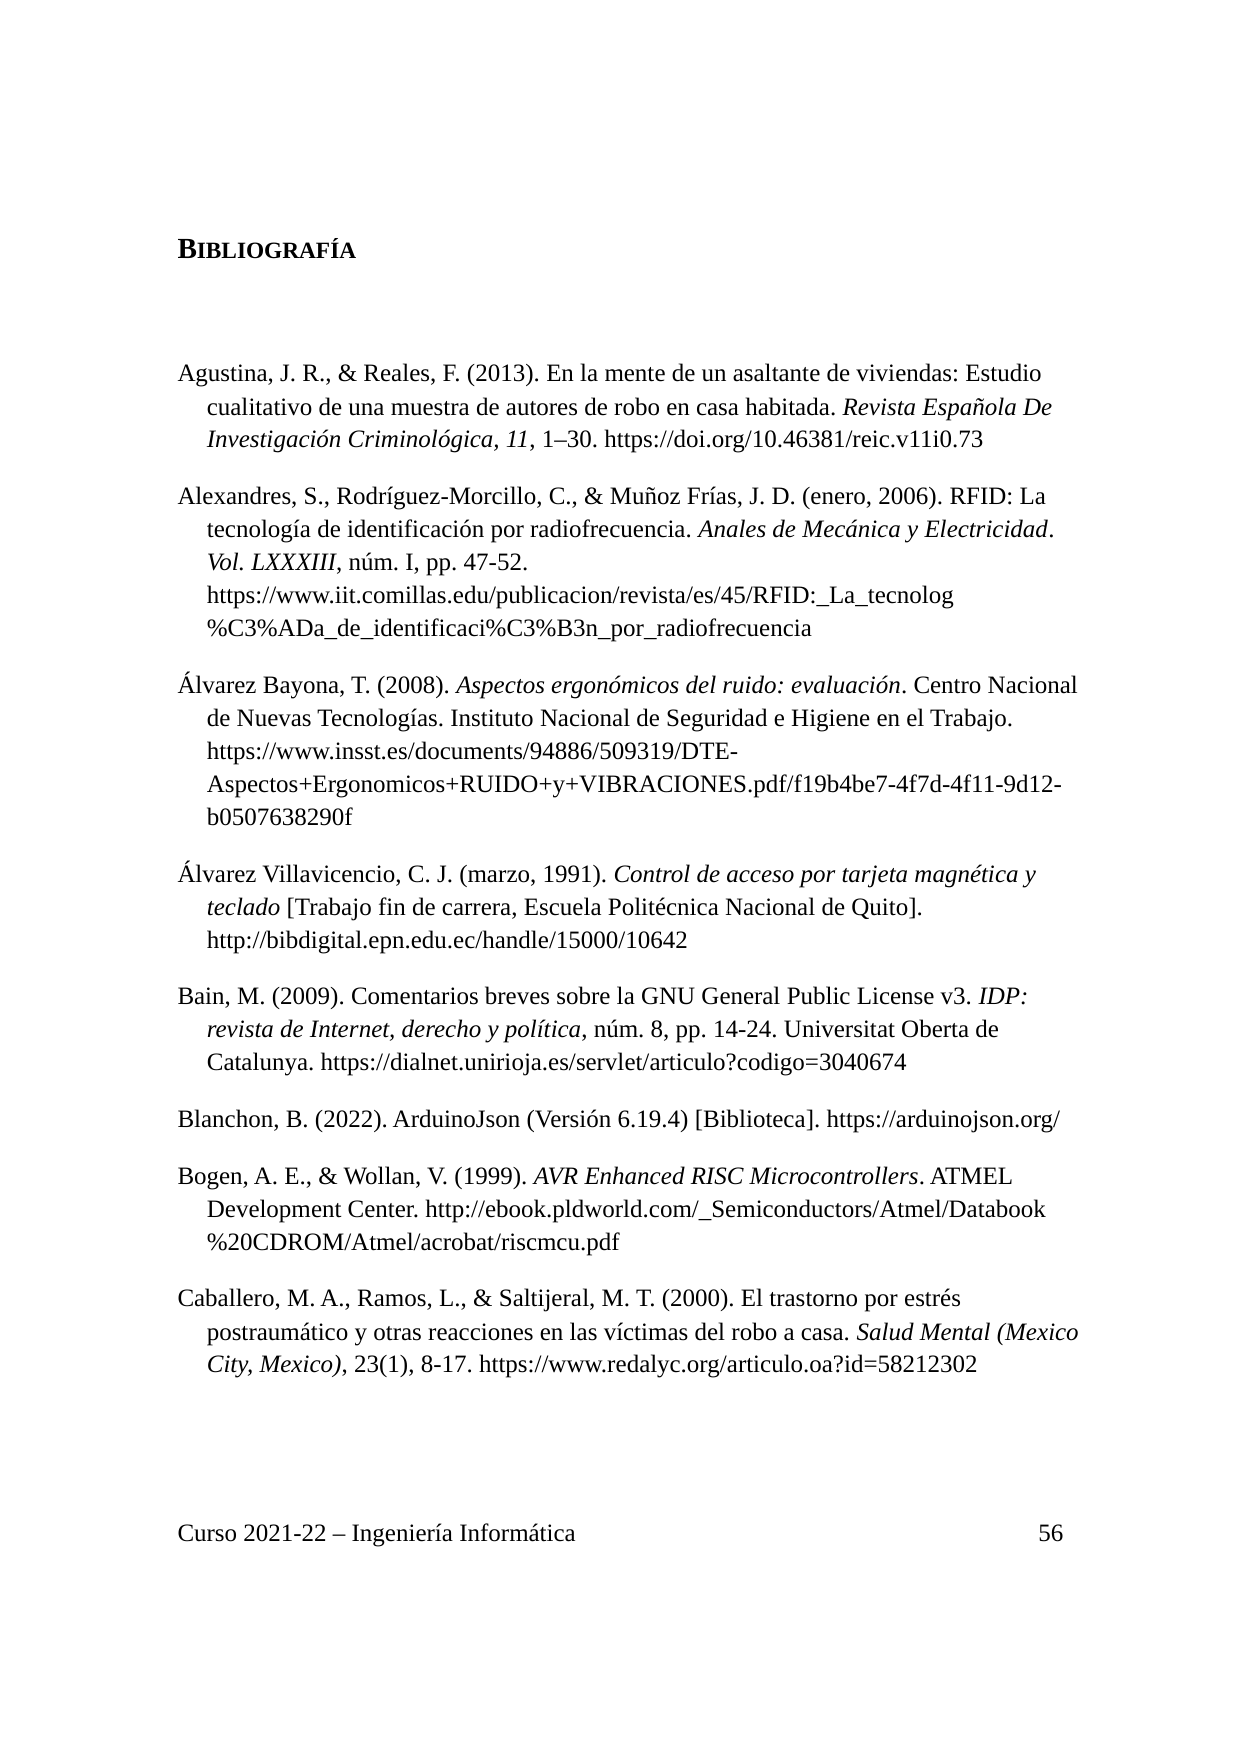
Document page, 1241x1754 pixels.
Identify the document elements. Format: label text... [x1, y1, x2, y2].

text Blanchon, B. (2022). ArduinoJson (Versión 6.19.4) [Biblioteca]. https://arduinojson.org/ [177, 1104, 1092, 1133]
text Álvarez Bayona, T. (2008). Aspectos ergonómicos del ruido: evaluación. Centro Nacional de Nuevas Tecnologías. Instituto Nacional de Seguridad e Higiene en el Trabajo. https://www.insst.es/documents/94886/509319/DTE-Aspectos+Ergonomicos+RUIDO+y+VIBRACIONES.pdf/f19b4be7-4f7d-4f11-9d12-b0507638290f [177, 670, 1092, 831]
text Alexandres, S., Rodríguez-Morcillo, C., & Muñoz Frías, J. D. (enero, 2006). RFID: La tecnología de identificación por radiofrecuencia. Anales de Mecánica y Electricidad. Vol. LXXXIII, núm. I, pp. 47-52. https://www.iit.comillas.edu/publicacion/revista/es/45/RFID:_La_tecnolog%C3%ADa_de_identificaci%C3%B3n_por_radiofrecuencia [177, 481, 1092, 642]
subtitle Bibliografía [177, 231, 1092, 265]
text Bogen, A. E., & Wollan, V. (1999). AVR Enhanced RISC Microcontrollers. ATMEL Development Center. http://ebook.pldworld.com/_Semiconductors/Atmel/Databook%20CDROM/Atmel/acrobat/riscmcu.pdf [177, 1161, 1092, 1256]
text Bain, M. (2009). Comentarios breves sobre la GNU General Public License v3. IDP: revista de Internet, derecho y política, núm. 8, pp. 14-24. Universitat Oberta de Catalunya. https://dialnet.unirioja.es/servlet/articulo?codigo=3040674 [177, 981, 1092, 1076]
text Agustina, J. R., & Reales, F. (2013). En la mente de un asaltante de viviendas: Estudio cualitativo de una muestra de autores de robo en casa habitada. Revista Española De Investigación Criminológica, 11, 1–30. https://doi.org/10.46381/reic.v11i0.73 [177, 358, 1092, 453]
text Caballero, M. A., Ramos, L., & Saltijeral, M. T. (2000). El trastorno por estrés postraumático y otras reacciones en las víctimas del robo a casa. Salud Mental (Mexico City, Mexico), 23(1), 8-17. https://www.redalyc.org/articulo.oa?id=58212302 [177, 1283, 1092, 1378]
text Álvarez Villavicencio, C. J. (marzo, 1991). Control de acceso por tarjeta magnética y teclado [Trabajo fin de carrera, Escuela Politécnica Nacional de Quito]. http://bibdigital.epn.edu.ec/handle/15000/10642 [177, 859, 1092, 953]
